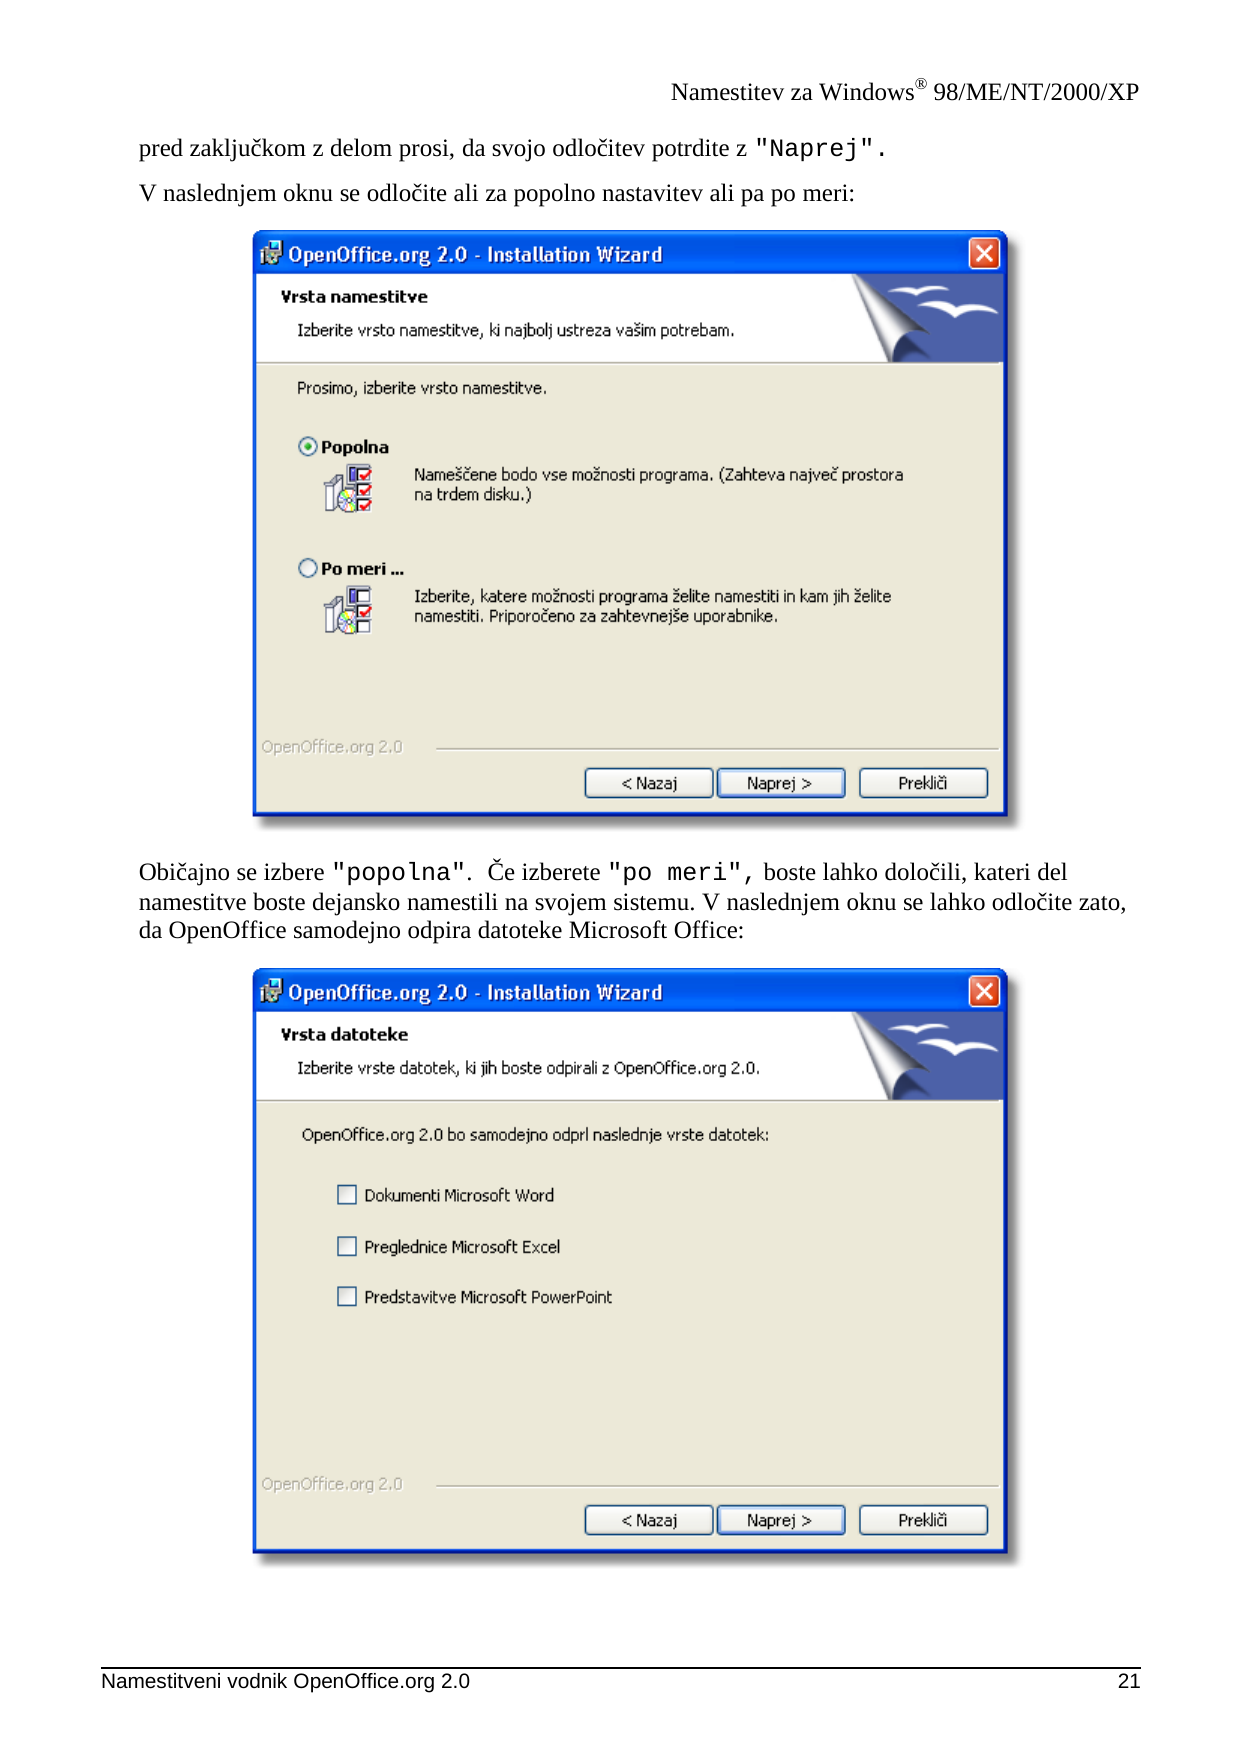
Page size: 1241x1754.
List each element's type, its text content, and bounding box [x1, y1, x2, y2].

picture [252, 968, 1026, 1572]
text pred zaključkom z delom prosi, da svojo odločitev potrdite z "Naprej". [138, 134, 1139, 164]
picture [252, 230, 1026, 835]
text V naslednjem oknu se odločite ali za popolno nastavitev ali pa po meri: [138, 179, 1139, 207]
text Običajno se izbere "popolna". Če izberete "po meri", boste lahko določili, kateri del namestitve boste dejansko namestili na svojem sistemu. V naslednjem oknu se lahko odločite zato, da OpenOffice samodejno odpira datoteke Microsoft Office: [138, 858, 1139, 944]
